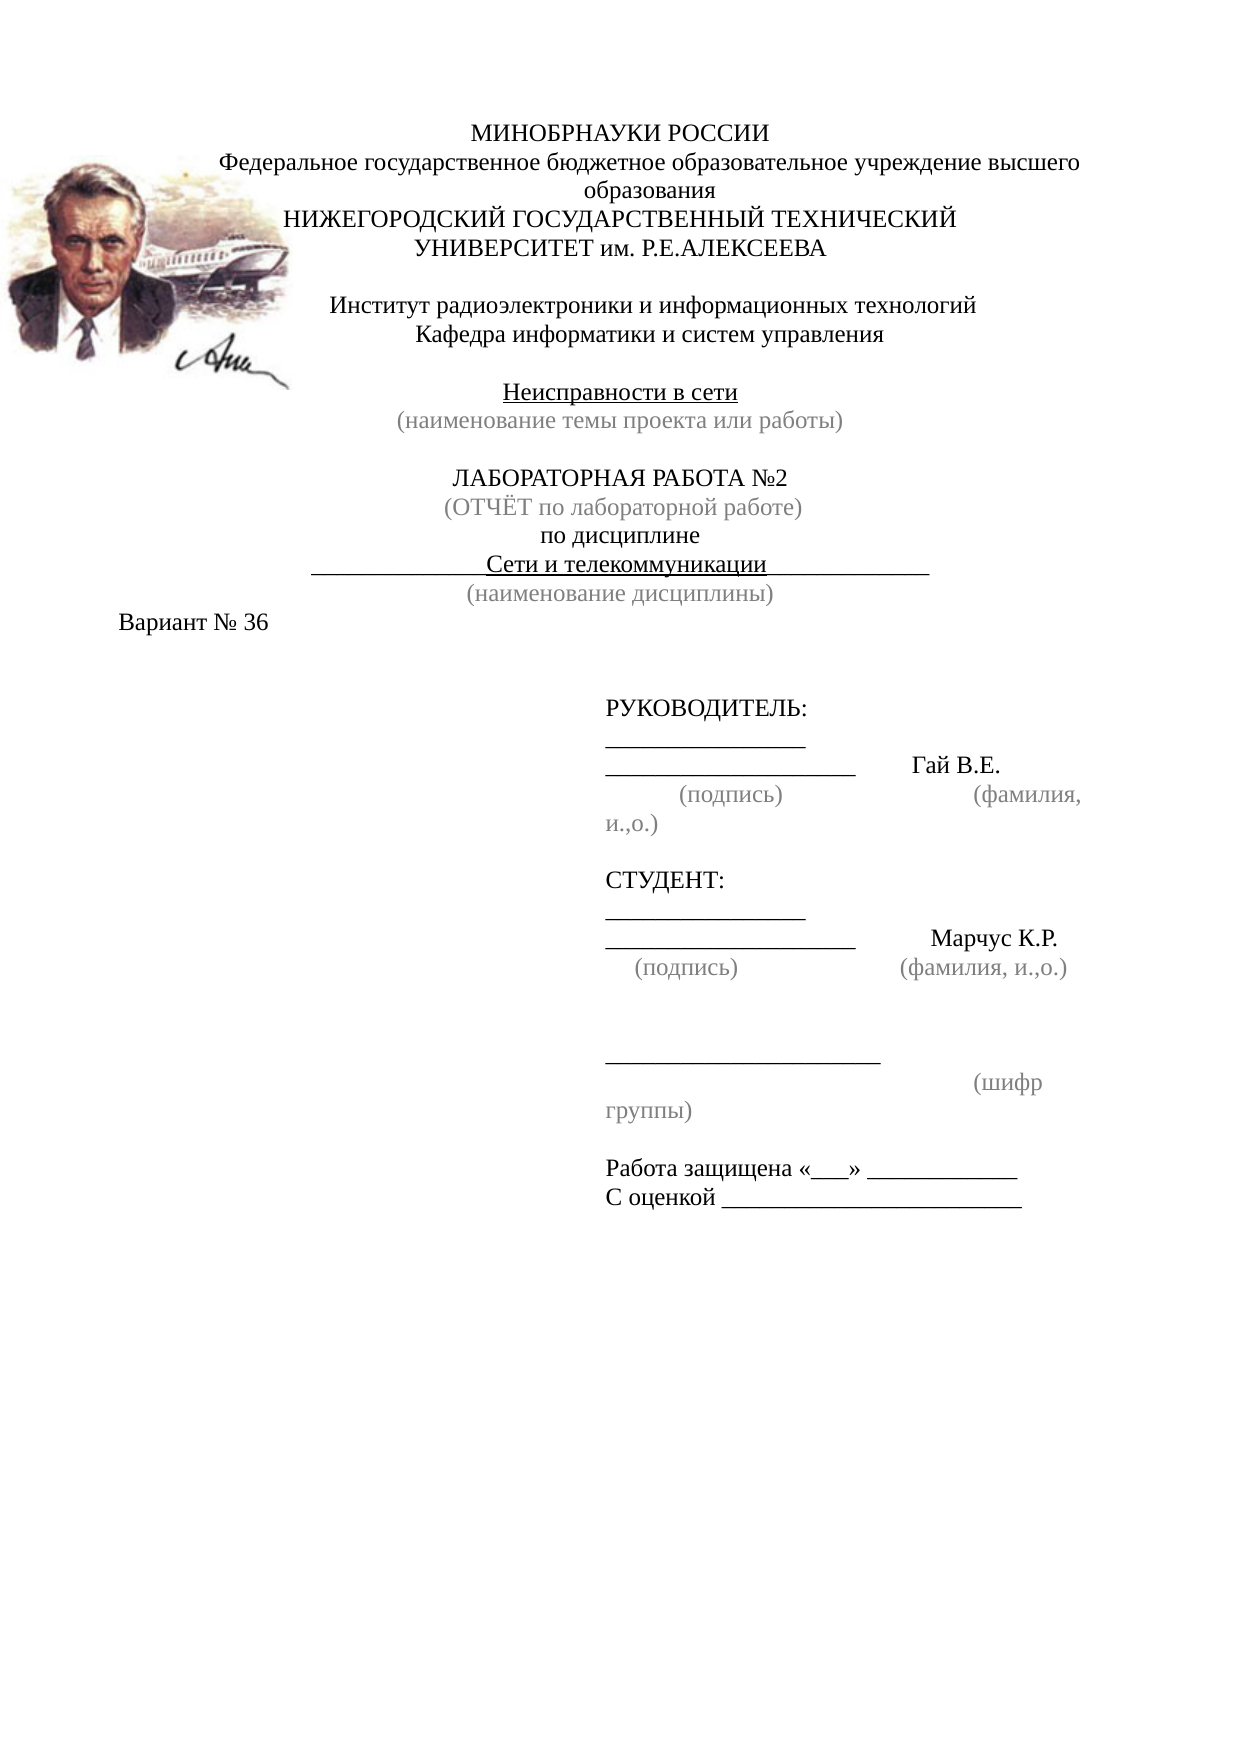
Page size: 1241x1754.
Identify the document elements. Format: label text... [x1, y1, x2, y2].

text по дисциплине [118, 521, 1122, 549]
text (ОТЧЁТ по лабораторной работе) [118, 492, 1122, 521]
text РУКОВОДИТЕЛЬ: [118, 693, 1122, 722]
text ______________________ [605, 1009, 1122, 1067]
text (подпись) (фамилия, и.,о.) [605, 952, 1122, 981]
text СТУДЕНТ: [118, 866, 1122, 894]
text (наименование темы проекта или работы) [118, 406, 1122, 434]
text НИЖЕГОРОДСКИЙ ГОСУДАРСТВЕННЫЙ ТЕХНИЧЕСКИЙ [293, 204, 1122, 233]
text Неисправности в сети [118, 377, 1122, 406]
text ЛАБОРАТОРНАЯ РАБОТА №2 [118, 463, 1122, 492]
text МИНОБРНАУКИ РОССИИ [118, 118, 1122, 147]
text С оценкой ________________________ [605, 1182, 1122, 1211]
text ______________Сети и телекоммуникации_____________ [118, 549, 1122, 578]
text Кафедра информатики и систем управления [293, 319, 1122, 348]
text УНИВЕРСИТЕТ им. Р.Е.АЛЕКСЕЕВА [293, 233, 1122, 262]
text (подпись) (фамилия, и.,о.) [605, 779, 1122, 837]
text Работа защищена «___» ____________ [605, 1153, 1122, 1182]
text ________________ ____________________ Гай В.Е. [605, 722, 1122, 779]
text (наименование дисциплины) [118, 578, 1122, 607]
text ________________ ____________________ Марчус К.Р. [605, 894, 1122, 952]
text Институт радиоэлектроники и информационных технологий [293, 291, 1122, 319]
text Вариант № 36 [118, 607, 1122, 636]
text (шифр группы) [605, 1067, 1122, 1124]
text Федеральное государственное бюджетное образовательное учреждение высшего образования [177, 147, 1122, 204]
